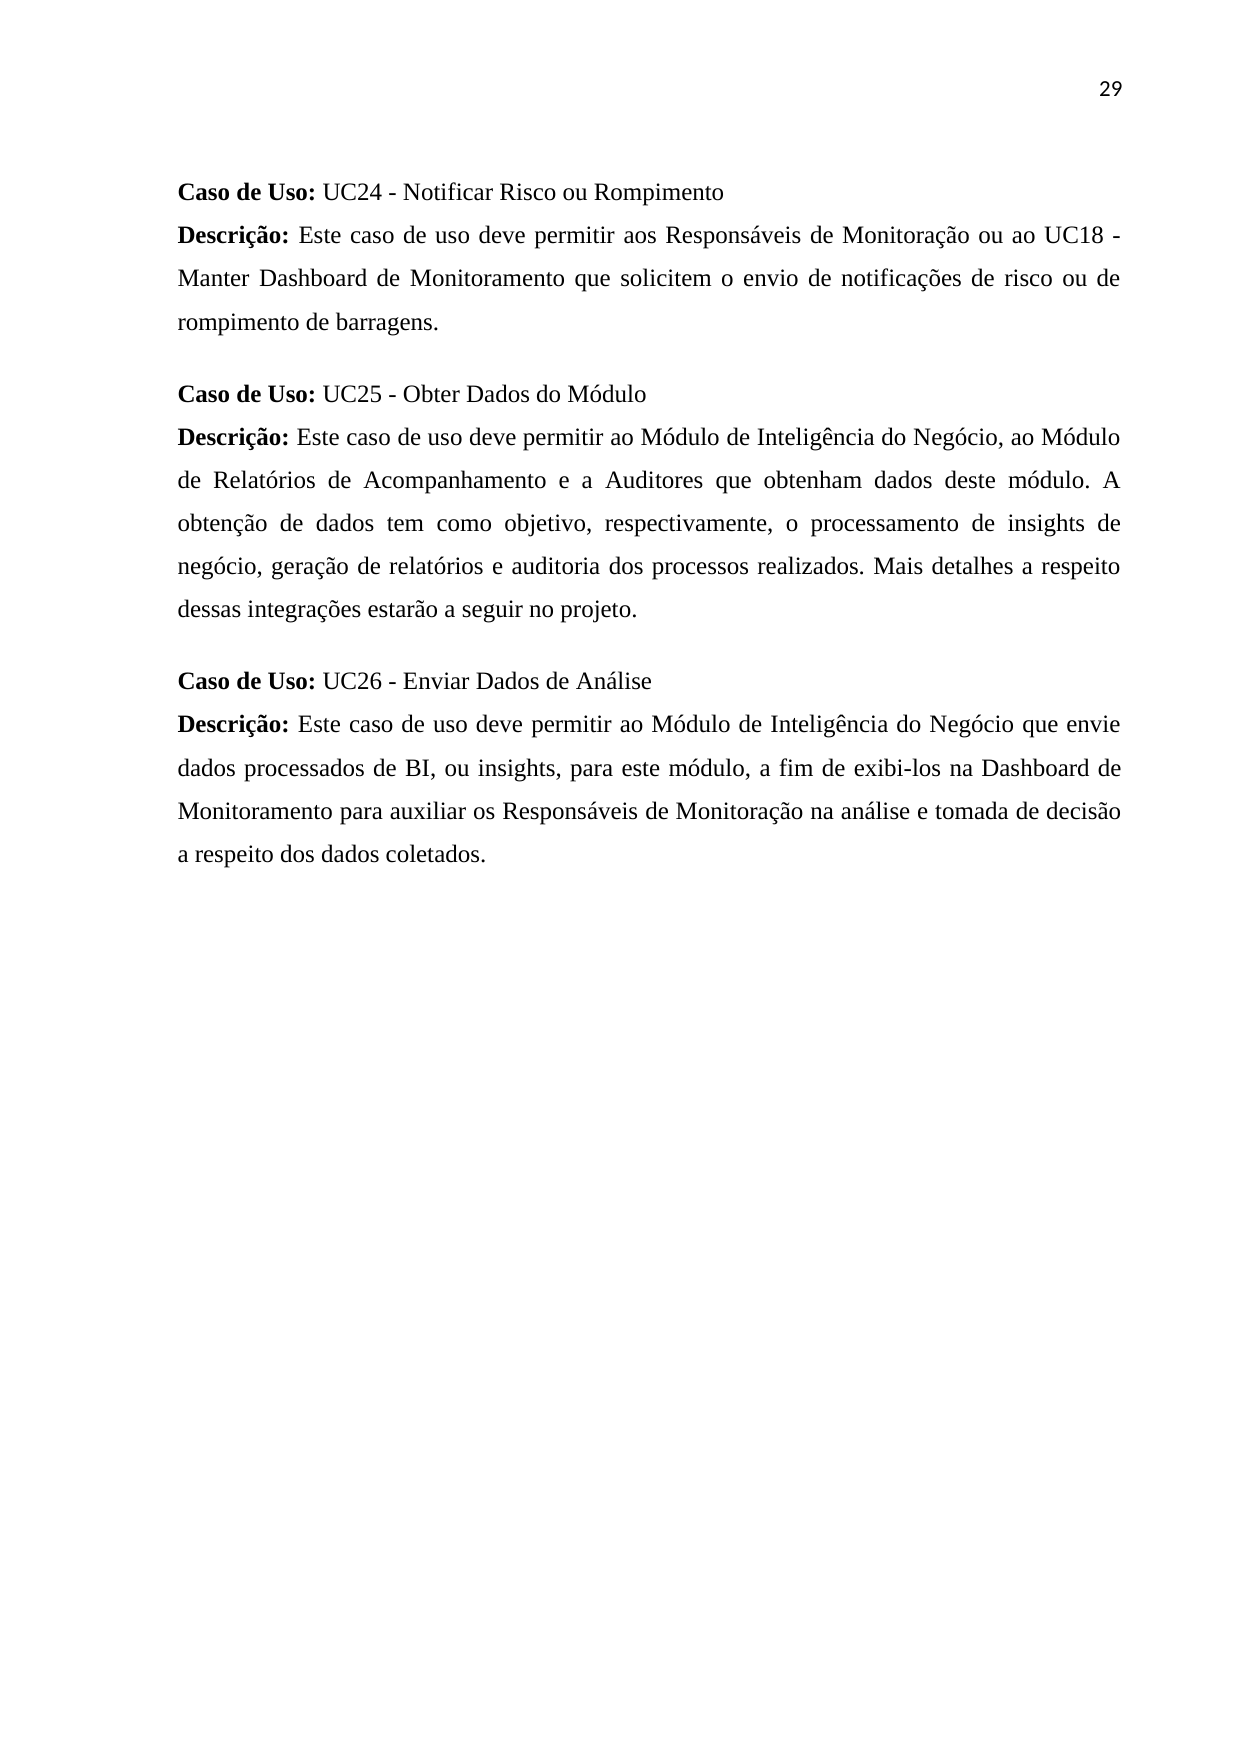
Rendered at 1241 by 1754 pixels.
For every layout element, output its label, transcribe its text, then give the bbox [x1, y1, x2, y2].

text Descrição: Este caso de uso deve permitir aos Responsáveis de Monitoração ou ao UC18 - Manter Dashboard de Monitoramento que solicitem o envio de notificações de risco ou de rompimento de barragens. [177, 220, 1122, 335]
text Caso de Uso: UC26 - Enviar Dados de Análise [177, 666, 1122, 695]
text Caso de Uso: UC25 - Obter Dados do Módulo [177, 379, 1122, 407]
text Descrição: Este caso de uso deve permitir ao Módulo de Inteligência do Negócio, ao Módulo de Relatórios de Acompanhamento e a Auditores que obtenham dados deste módulo. A obtenção de dados tem como objetivo, respectivamente, o processamento de insights de negócio, geração de relatórios e auditoria dos processos realizados. Mais detalhes a respeito dessas integrações estarão a seguir no projeto. [177, 422, 1122, 623]
text Caso de Uso: UC24 - Notificar Risco ou Rompimento [177, 177, 1122, 206]
text Descrição: Este caso de uso deve permitir ao Módulo de Inteligência do Negócio que envie dados processados de BI, ou insights, para este módulo, a fim de exibi-los na Dashboard de Monitoramento para auxiliar os Responsáveis de Monitoração na análise e tomada de decisão a respeito dos dados coletados. [177, 709, 1122, 868]
